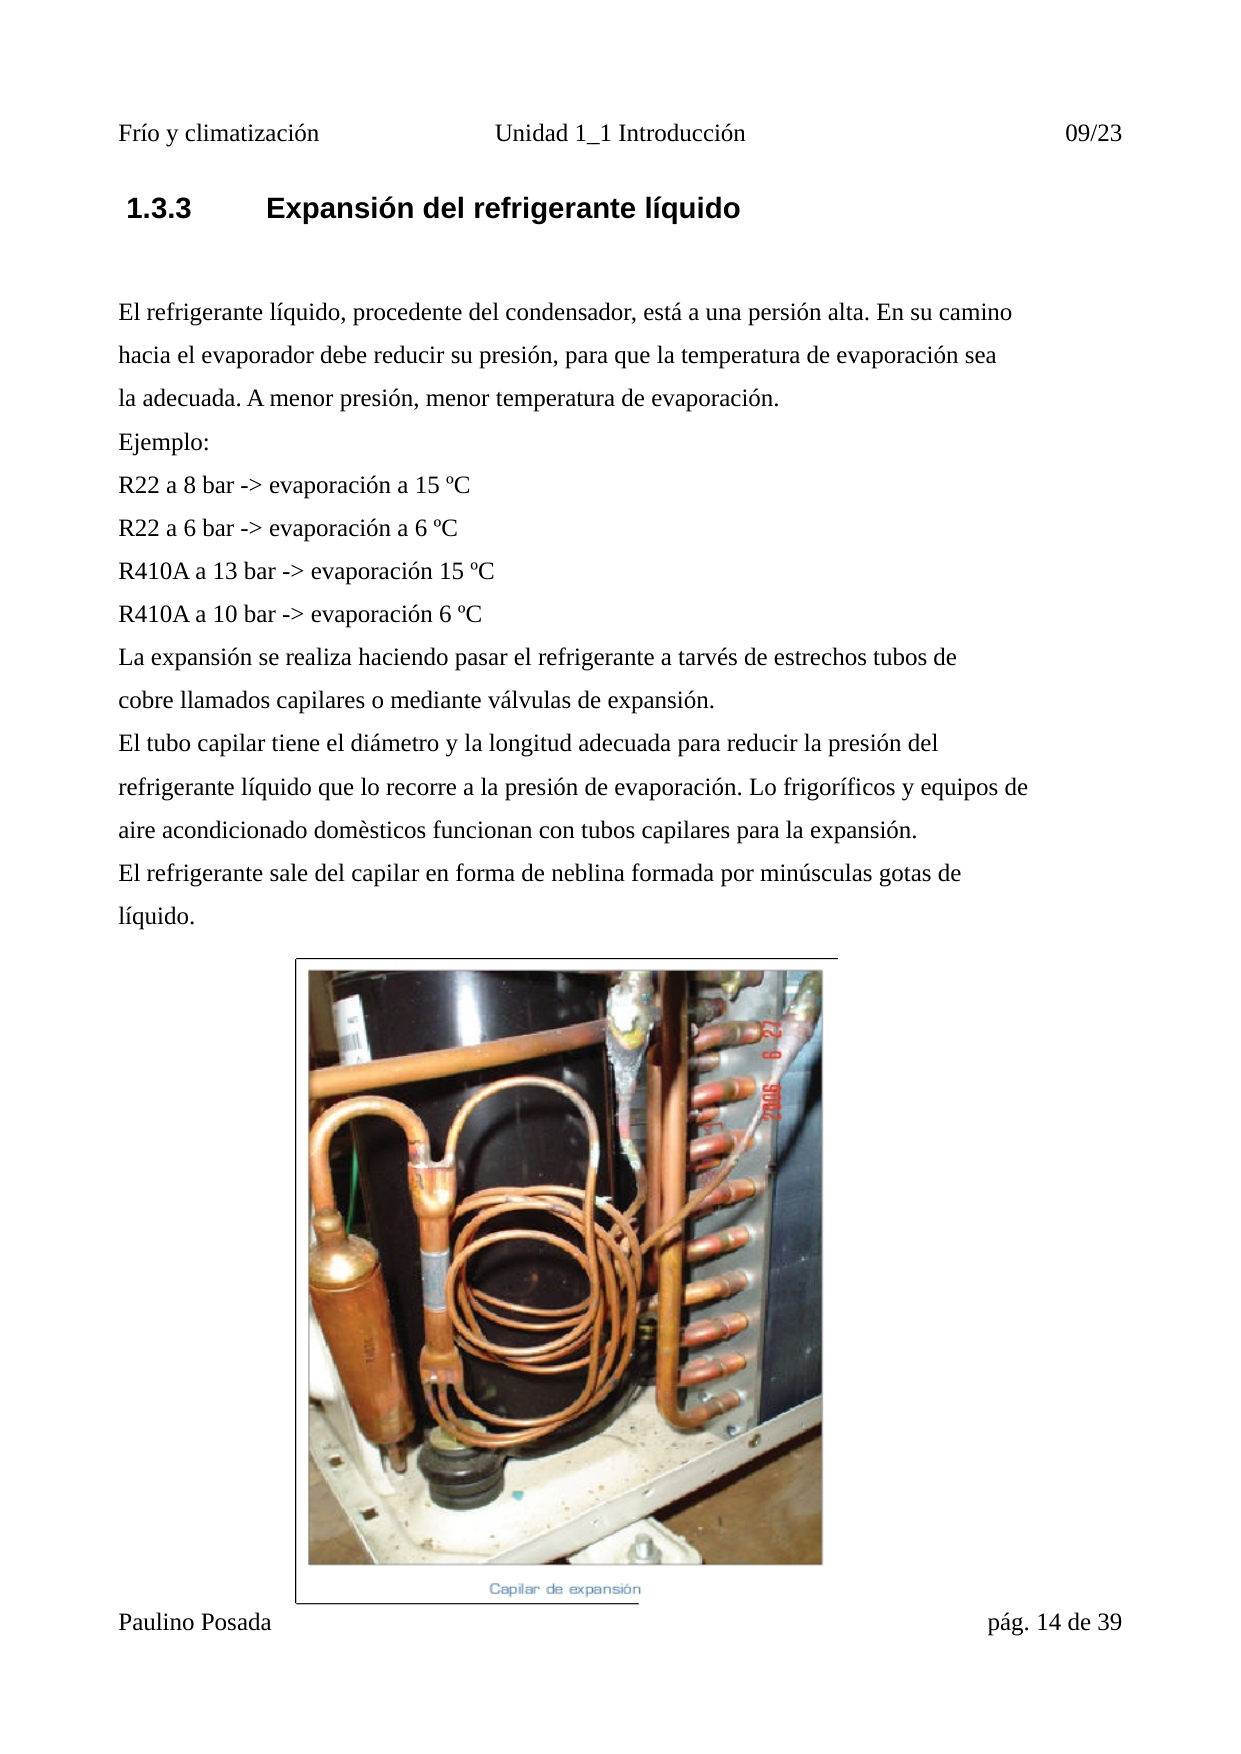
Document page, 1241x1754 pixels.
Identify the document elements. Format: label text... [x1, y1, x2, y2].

text cobre llamados capilares o mediante válvulas de expansión. [118, 685, 1122, 714]
picture [295, 958, 838, 1609]
text R22 a 8 bar -> evaporación a 15 ºC [118, 470, 1122, 498]
text hacia el evaporador debe reducir su presión, para que la temperatura de evaporación sea [118, 340, 1122, 369]
text La expansión se realiza haciendo pasar el refrigerante a tarvés de estrechos tubos de [118, 642, 1122, 671]
text R410A a 10 bar -> evaporación 6 ºC [118, 599, 1122, 628]
text Ejemplo: [118, 427, 1122, 455]
text refrigerante líquido que lo recorre a la presión de evaporación. Lo frigoríficos y equipos de [118, 772, 1122, 800]
text R22 a 6 bar -> evaporación a 6 ºC [118, 513, 1122, 542]
text El refrigerante líquido, procedente del condensador, está a una persión alta. En su camino [118, 297, 1122, 326]
subtitle Expansión del refrigerante líquido [118, 191, 1122, 225]
text la adecuada. A menor presión, menor temperatura de evaporación. [118, 383, 1122, 412]
text aire acondicionado domèsticos funcionan con tubos capilares para la expansión. [118, 815, 1122, 843]
text El refrigerante sale del capilar en forma de neblina formada por minúsculas gotas de [118, 858, 1122, 887]
text R410A a 13 bar -> evaporación 15 ºC [118, 556, 1122, 585]
text líquido. [118, 901, 1122, 930]
text El tubo capilar tiene el diámetro y la longitud adecuada para reducir la presión del [118, 728, 1122, 757]
